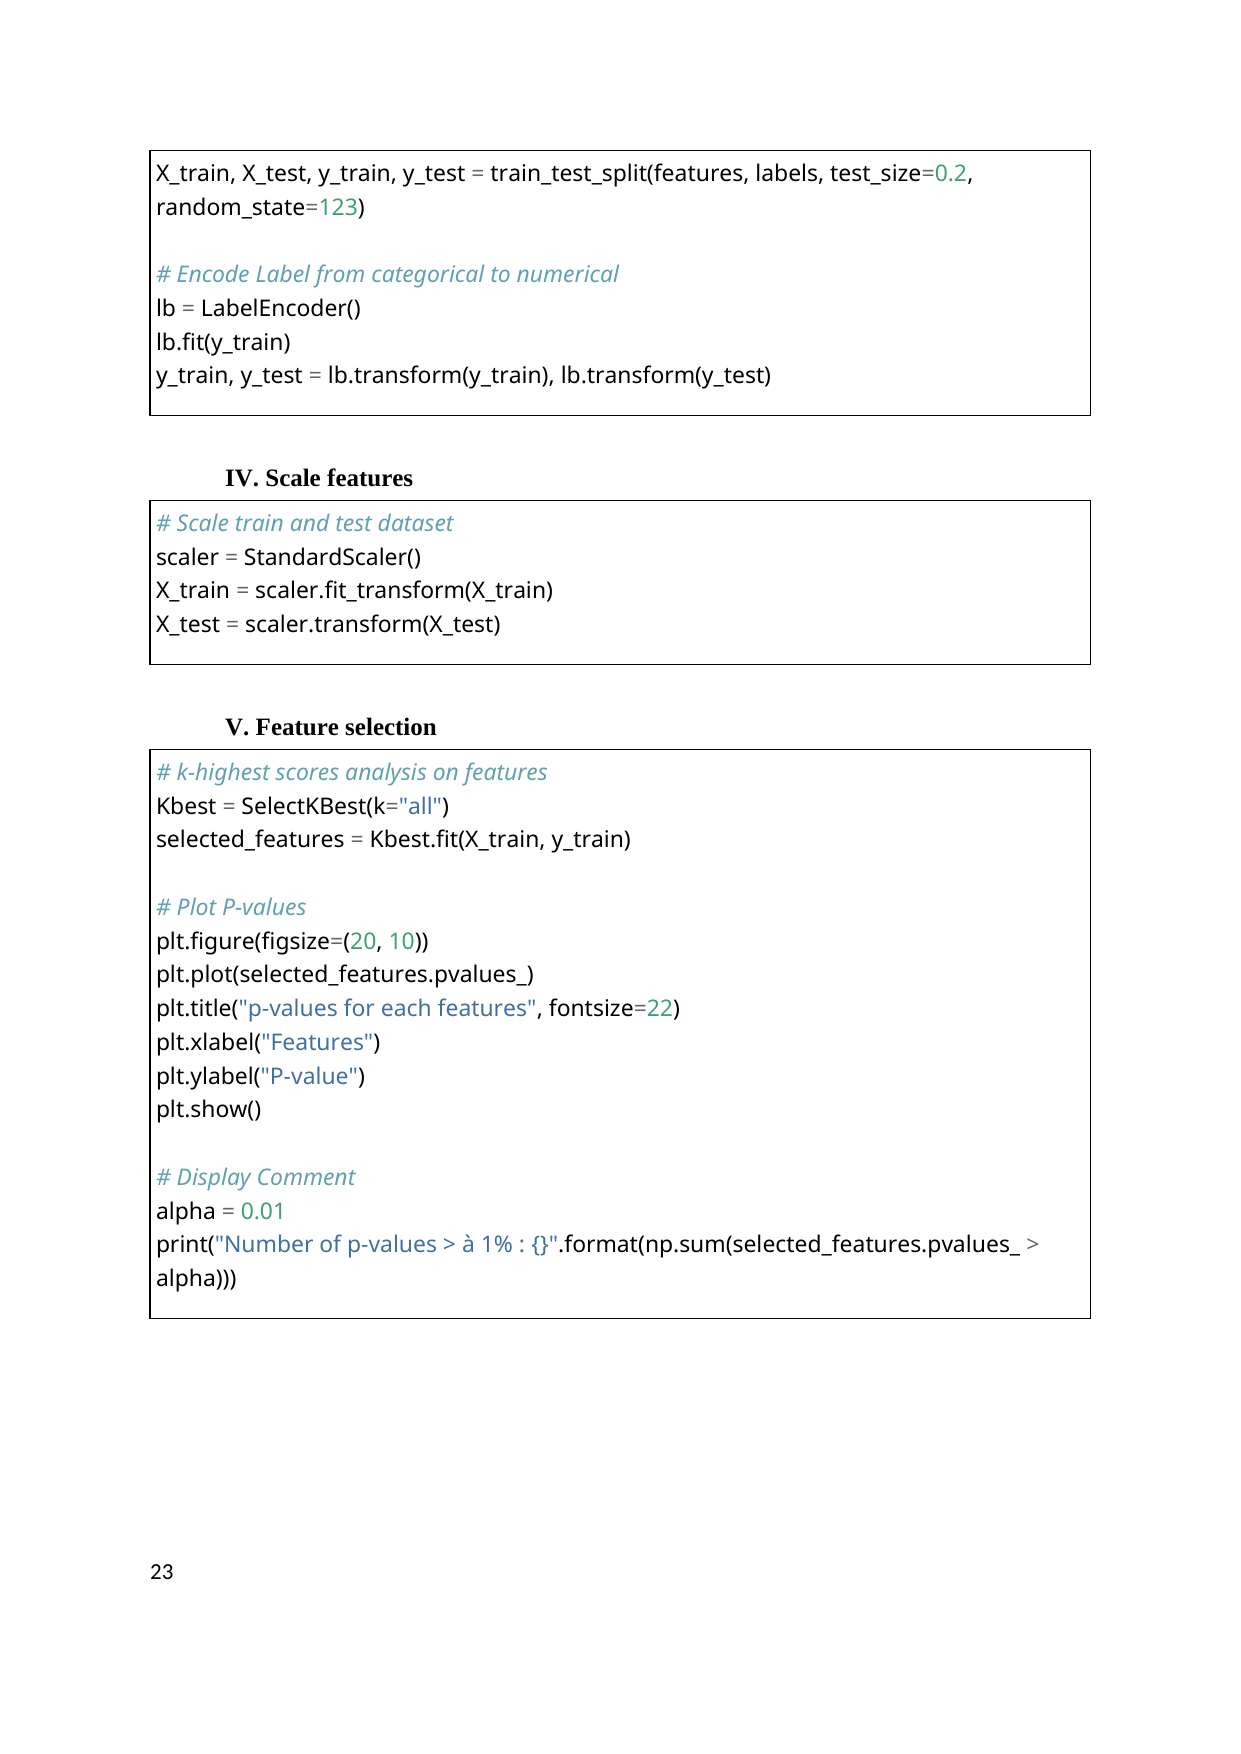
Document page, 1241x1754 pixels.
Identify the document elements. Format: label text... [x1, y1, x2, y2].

subtitle V. Feature selection [150, 712, 1090, 741]
table_header X_train, X_test, y_train, y_test = train_test_split(features, labels, test_size=0.2, random_state=123) # Encode Label from categorical to numerical lb = LabelEncoder() lb.fit(y_train) y_train, y_test = lb.transform(y_train), lb.transform(y_test) [151, 151, 1090, 415]
table_header # Scale train and test dataset scaler = StandardScaler() X_train = scaler.fit_transform(X_train) X_test = scaler.transform(X_test) [151, 501, 1090, 664]
table_header # k-highest scores analysis on features Kbest = SelectKBest(k="all") selected_features = Kbest.fit(X_train, y_train) # Plot P-values plt.figure(figsize=(20, 10)) plt.plot(selected_features.pvalues_) plt.title("p-values for each features", fontsize=22) plt.xlabel("Features") plt.ylabel("P-value") plt.show() # Display Comment alpha = 0.01 print("Number of p-values > à 1% : {}".format(np.sum(selected_features.pvalues_ > alpha))) [151, 750, 1090, 1318]
subtitle IV. Scale features [150, 463, 1090, 492]
